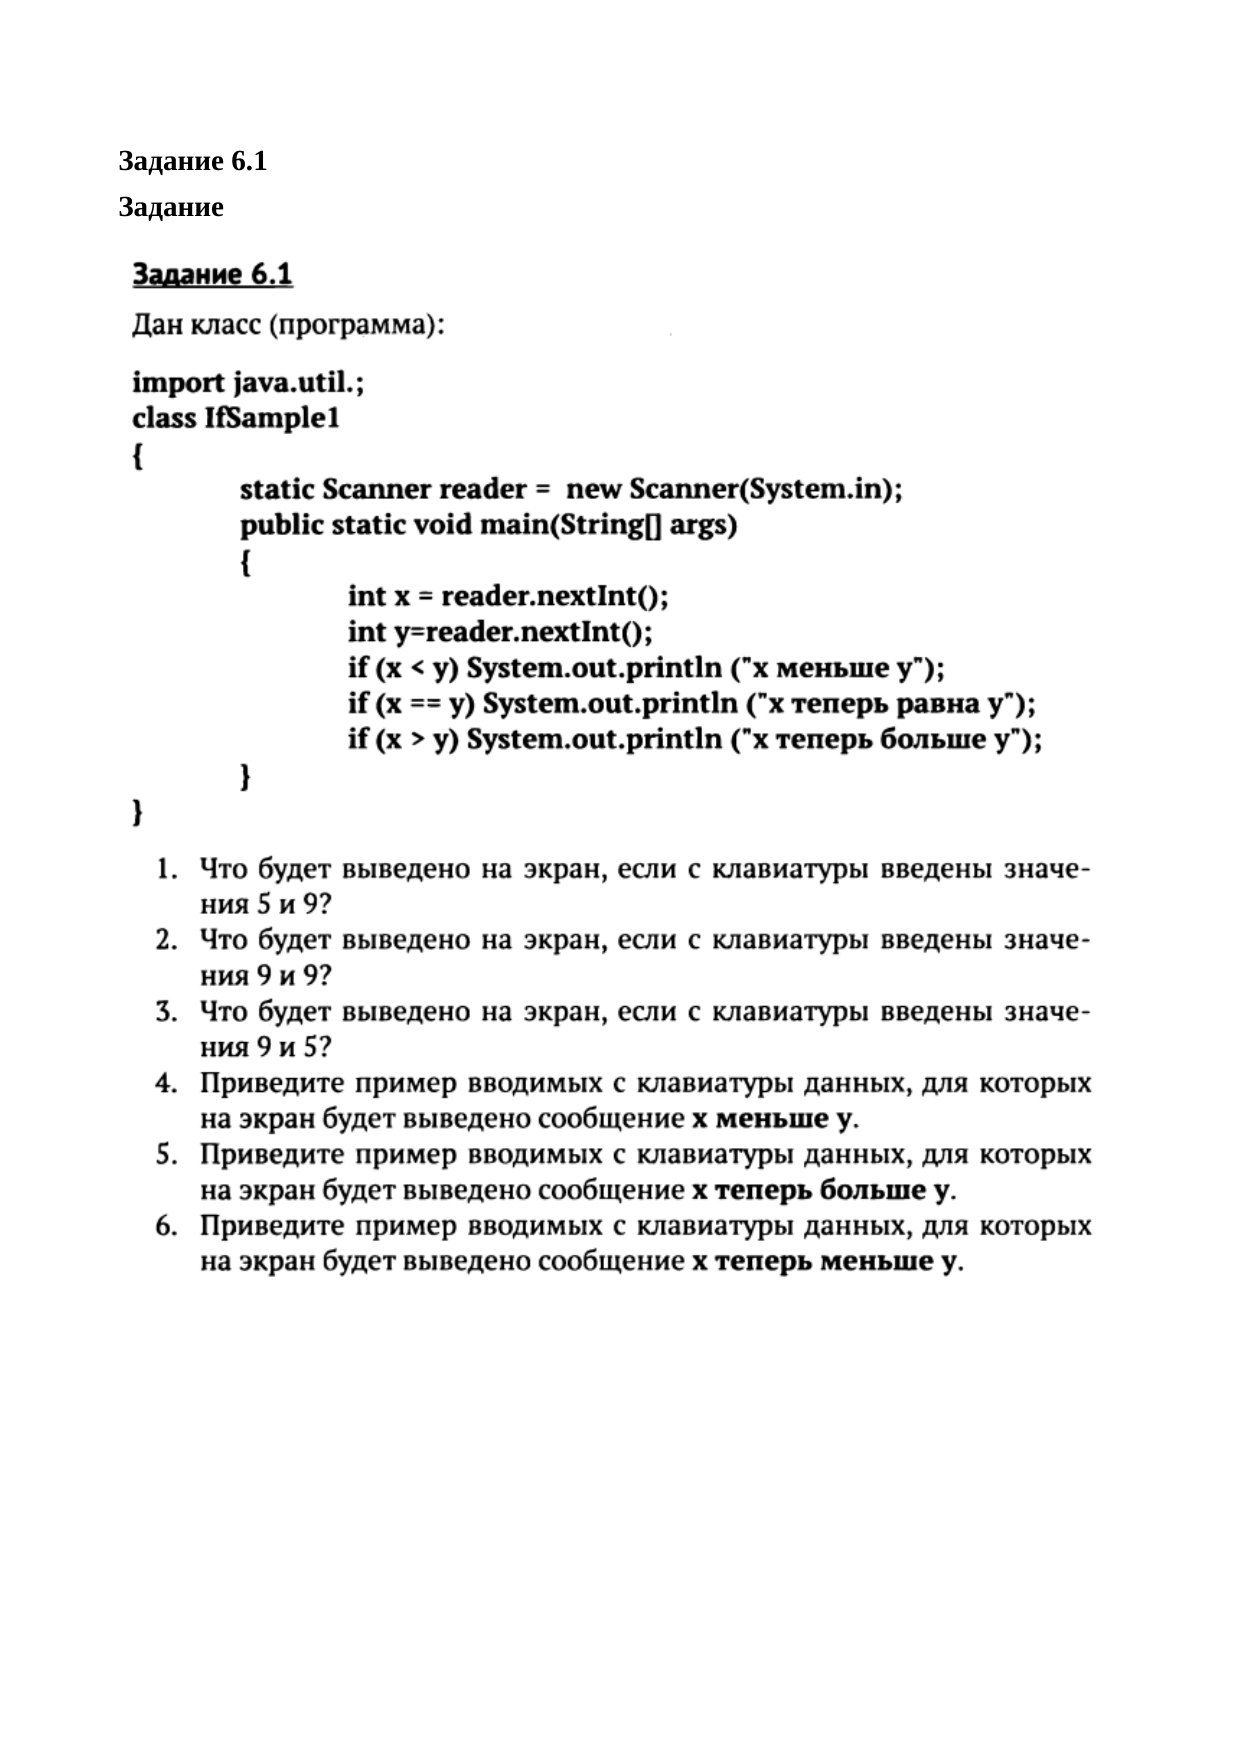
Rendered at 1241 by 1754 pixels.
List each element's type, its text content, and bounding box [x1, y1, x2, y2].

subtitle Задание [118, 189, 1122, 223]
subtitle Задание 6.1 [118, 143, 1122, 177]
picture [118, 251, 1123, 1287]
